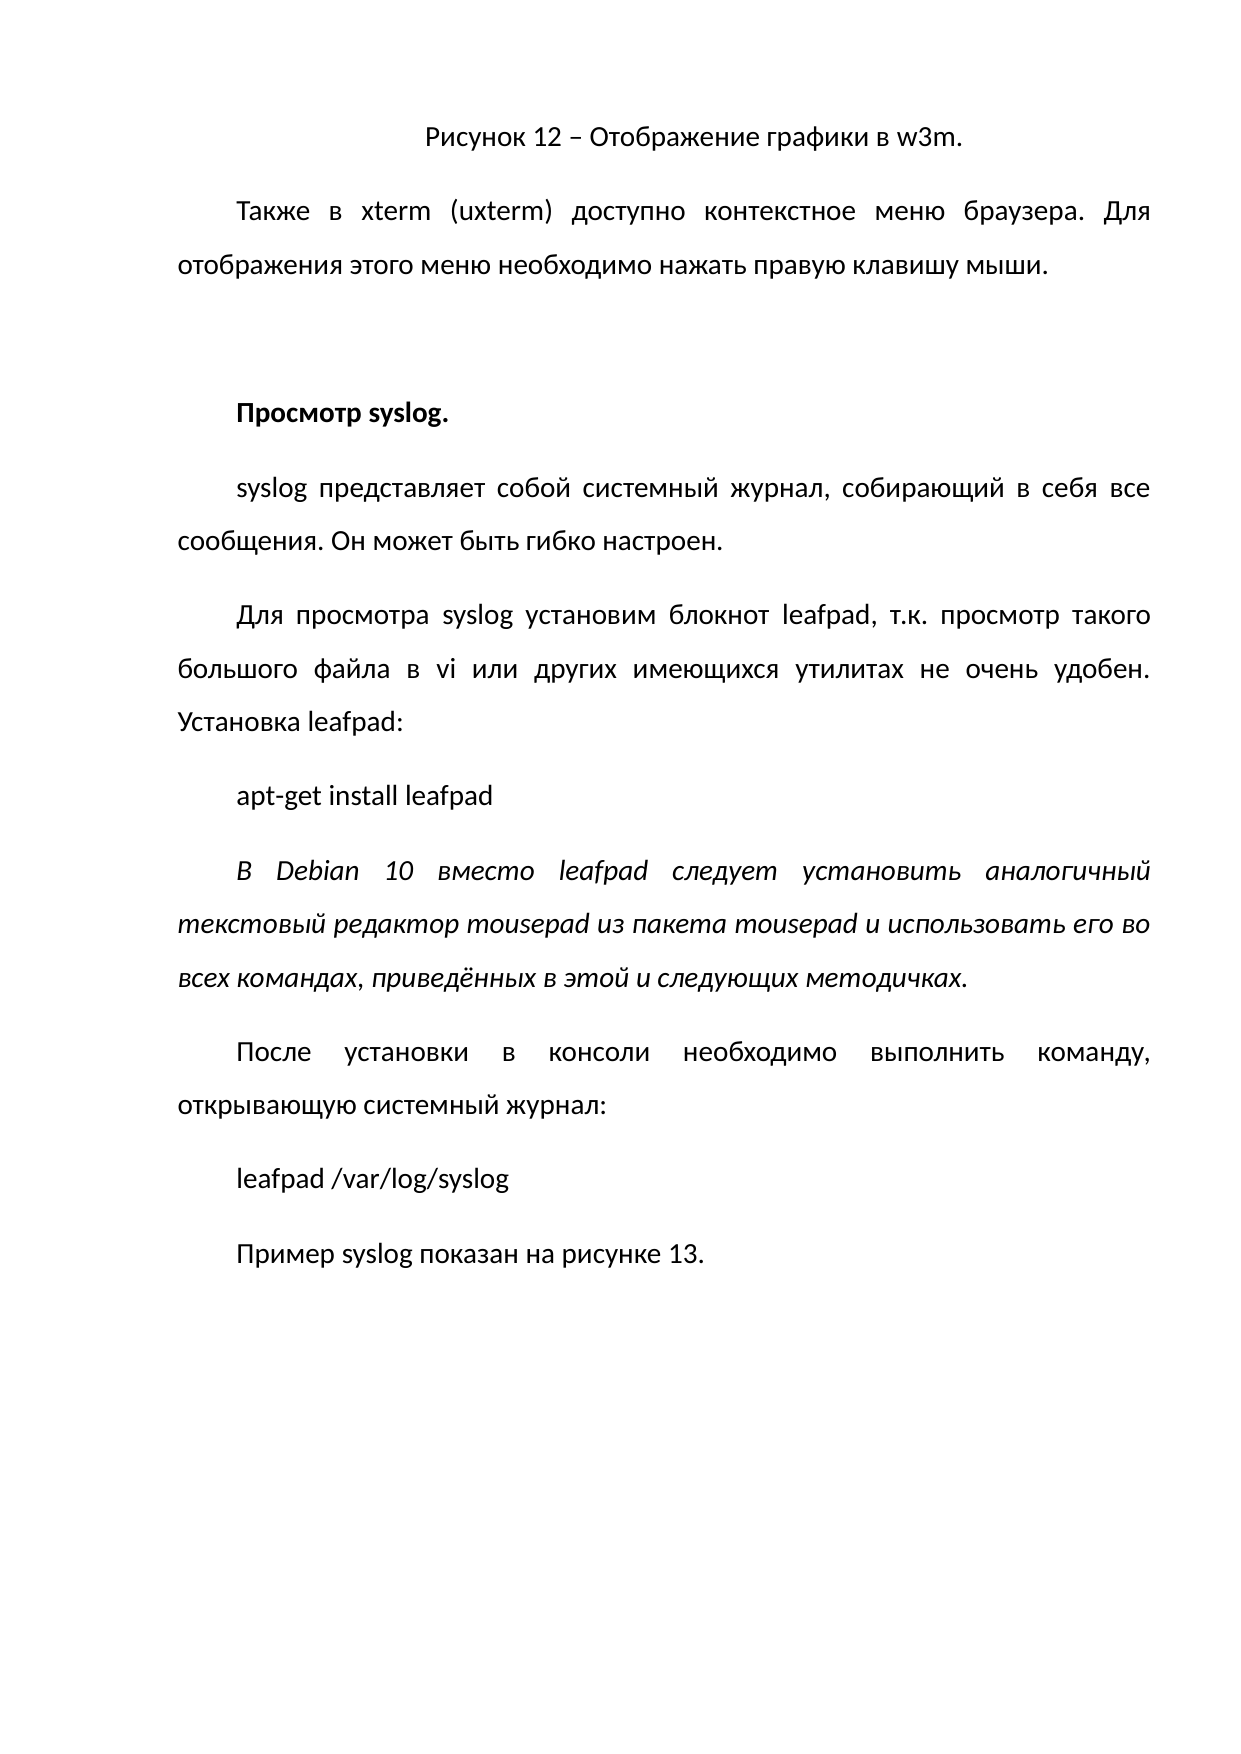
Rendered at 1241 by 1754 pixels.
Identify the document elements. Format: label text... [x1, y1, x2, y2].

text В Debian 10 вместо leafpad следует установить аналогичный текстовый редактор mousepad из пакета mousepad и использовать его во всех командах, приведённых в этой и следующих методичках. [177, 852, 1152, 994]
text leafpad /var/log/syslog [177, 1161, 1152, 1196]
text Пример syslog показан на рисунке 13. [177, 1235, 1152, 1271]
text После установки в консоли необходимо выполнить команду, открывающую системный журнал: [177, 1033, 1152, 1122]
text syslog представляет собой системный журнал, собирающий в себя все сообщения. Он может быть гибко настроен. [177, 469, 1152, 558]
text Также в xterm (uxterm) доступно контекстное меню браузера. Для отображения этого меню необходимо нажать правую клавишу мыши. [177, 192, 1152, 281]
text Рисунок 12 – Отображение графики в w3m. [177, 118, 1152, 154]
text apt-get install leafpad [177, 777, 1152, 813]
text Просмотр syslog. [177, 394, 1152, 430]
text Для просмотра syslog установим блокнот leafpad, т.к. просмотр такого большого файла в vi или других имеющихся утилитах не очень удобен. Установка leafpad: [177, 596, 1152, 739]
